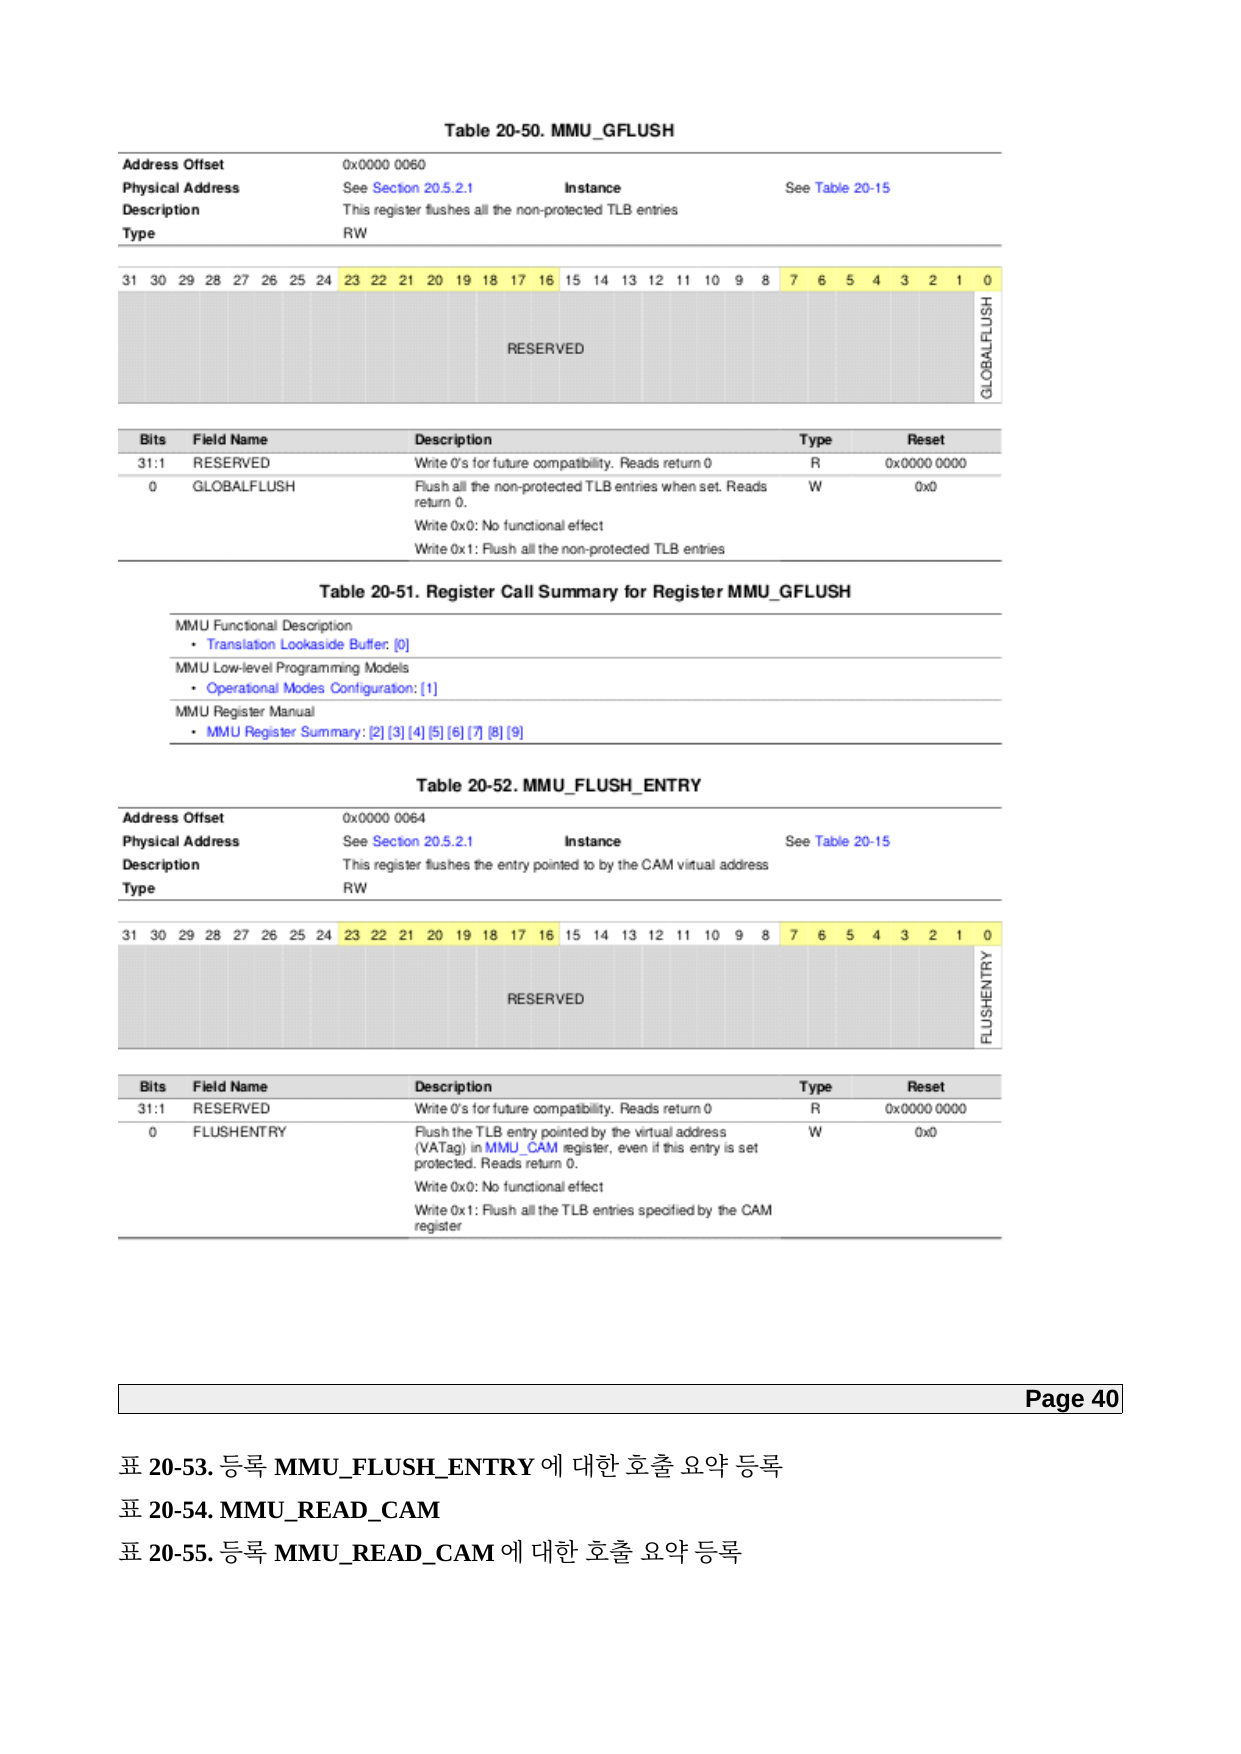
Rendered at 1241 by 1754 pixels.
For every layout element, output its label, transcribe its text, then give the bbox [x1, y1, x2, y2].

text 표 20-55. 등록 MMU_READ_CAM에 대한 호출 요약 등록 [118, 1533, 1122, 1569]
text 표 20-54. MMU_READ_CAM [118, 1490, 1122, 1526]
text 표 20-53. 등록 MMU_FLUSH_ENTRY에 대한 호출 요약 등록 [118, 1447, 1122, 1483]
table_header Page 40 [119, 1385, 1122, 1413]
